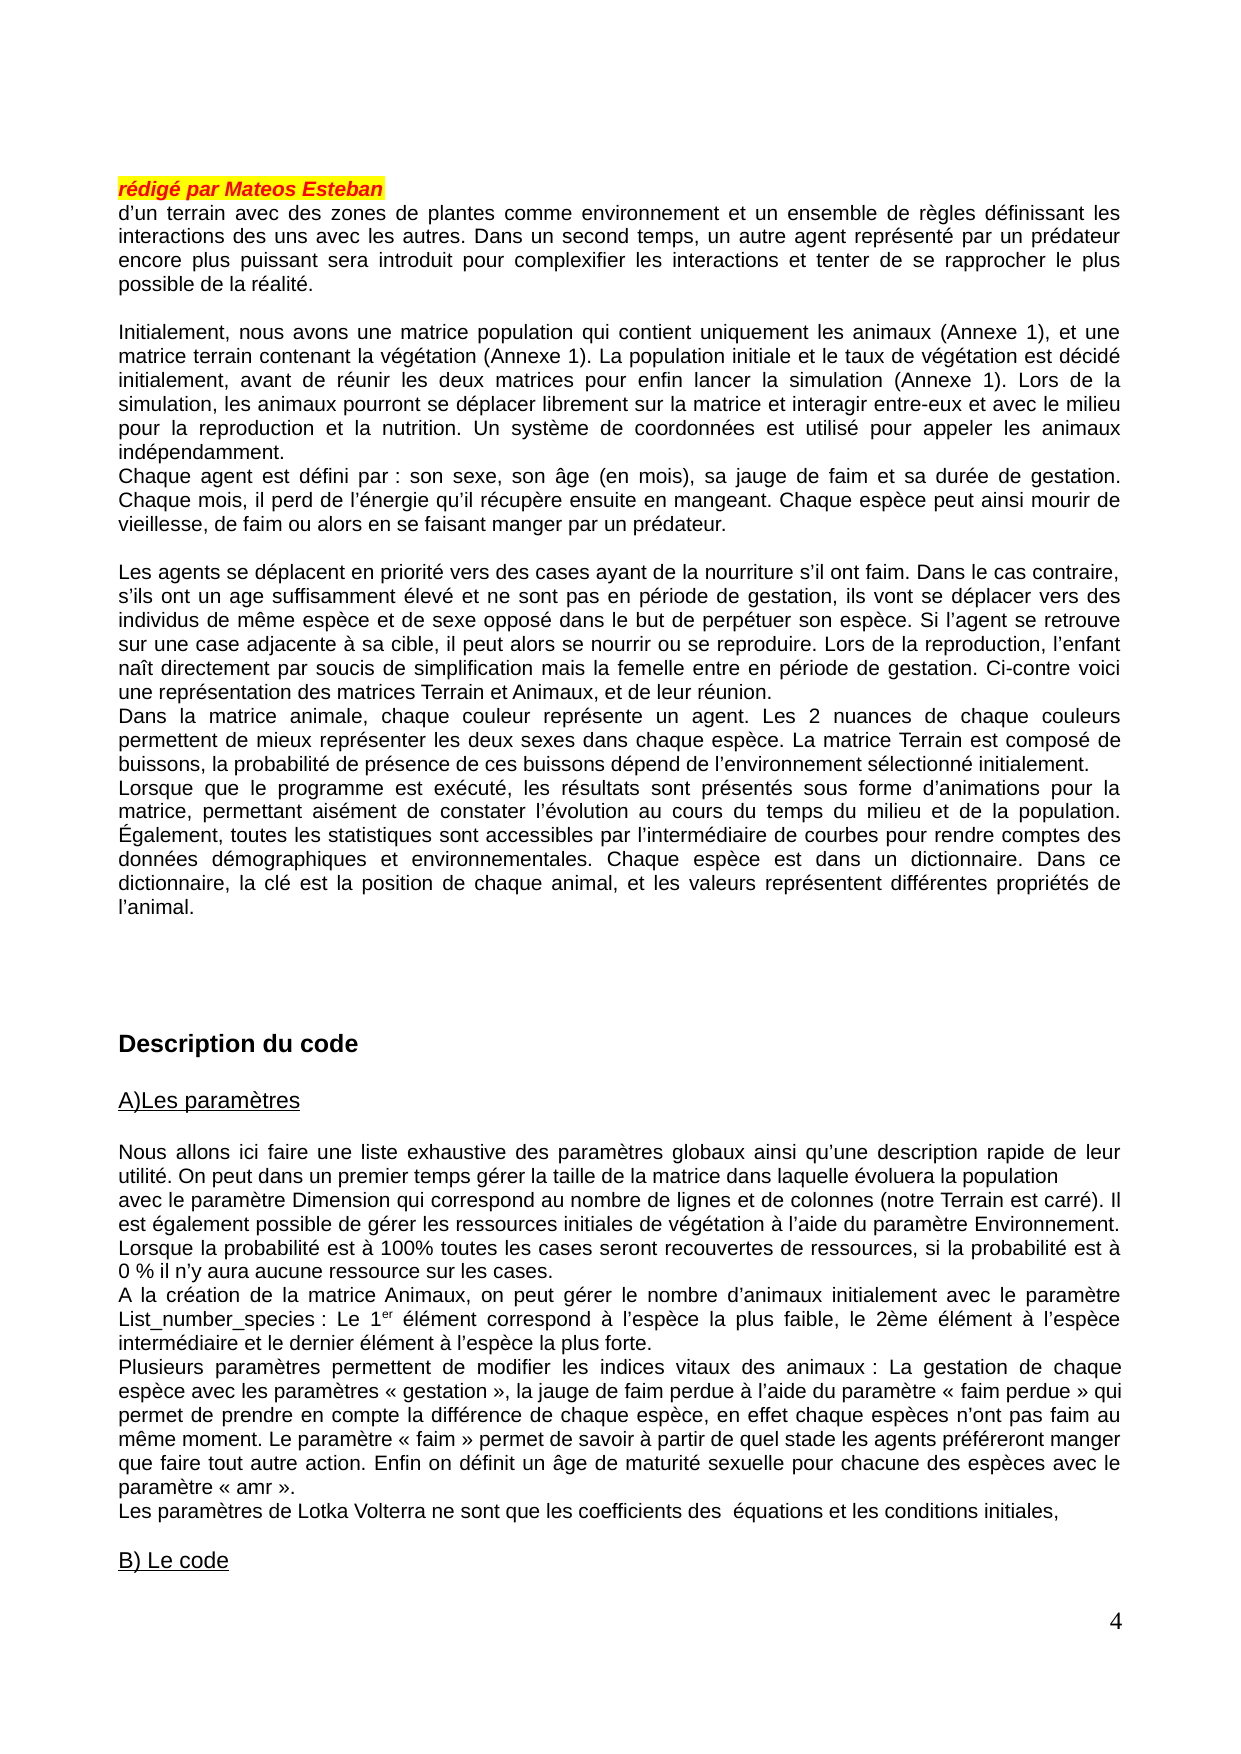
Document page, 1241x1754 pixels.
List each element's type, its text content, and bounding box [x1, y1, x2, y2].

text A)Les paramètres [118, 1087, 1122, 1113]
text avec le paramètre Dimension qui correspond au nombre de lignes et de colonnes (notre Terrain est carré). Il est également possible de gérer les ressources initiales de végétation à l’aide du paramètre Environnement. Lorsque la probabilité est à 100% toutes les cases seront recouvertes de ressources, si la probabilité est à 0 % il n’y aura aucune ressource sur les cases. [118, 1187, 1122, 1283]
text Plusieurs paramètres permettent de modifier les indices vitaux des animaux : La gestation de chaque espèce avec les paramètres « gestation », la jauge de faim perdue à l’aide du paramètre « faim perdue » qui permet de prendre en compte la différence de chaque espèce, en effet chaque espèces n’ont pas faim au même moment. Le paramètre « faim » permet de savoir à partir de quel stade les agents préféreront manger que faire tout autre action. Enfin on définit un âge de maturité sexuelle pour chacune des espèces avec le paramètre « amr ». [118, 1355, 1122, 1499]
text Chaque agent est défini par : son sexe, son âge (en mois), sa jauge de faim et sa durée de gestation. Chaque mois, il perd de l’énergie qu’il récupère ensuite en mangeant. Chaque espèce peut ainsi mourir de vieillesse, de faim ou alors en se faisant manger par un prédateur. [118, 464, 1122, 536]
text Description du code [118, 1029, 1122, 1058]
text Les paramètres de Lotka Volterra ne sont que les coefficients des équations et les conditions initiales, [118, 1499, 1122, 1523]
text B) Le code [118, 1547, 1122, 1573]
text rédigé par Mateos Esteban [118, 176, 1122, 200]
text d’un terrain avec des zones de plantes comme environnement et un ensemble de règles définissant les interactions des uns avec les autres. Dans un second temps, un autre agent représenté par un prédateur encore plus puissant sera introduit pour complexifier les interactions et tenter de se rapprocher le plus possible de la réalité. [118, 200, 1122, 296]
text Lorsque que le programme est exécuté, les résultats sont présentés sous forme d’animations pour la matrice, permettant aisément de constater l’évolution au cours du temps du milieu et de la population. Également, toutes les statistiques sont accessibles par l’intermédiaire de courbes pour rendre comptes des données démographiques et environnementales. Chaque espèce est dans un dictionnaire. Dans ce dictionnaire, la clé est la position de chaque animal, et les valeurs représentent différentes propriétés de l’animal. [118, 775, 1122, 919]
text Nous allons ici faire une liste exhaustive des paramètres globaux ainsi qu’une description rapide de leur utilité. On peut dans un premier temps gérer la taille de la matrice dans laquelle évoluera la population [118, 1139, 1122, 1187]
text A la création de la matrice Animaux, on peut gérer le nombre d’animaux initialement avec le paramètre List_number_species : Le 1er élément correspond à l’espèce la plus faible, le 2ème élément à l’espèce intermédiaire et le dernier élément à l’espèce la plus forte. [118, 1283, 1122, 1355]
text Initialement, nous avons une matrice population qui contient uniquement les animaux (Annexe 1), et une matrice terrain contenant la végétation (Annexe 1). La population initiale et le taux de végétation est décidé initialement, avant de réunir les deux matrices pour enfin lancer la simulation (Annexe 1). Lors de la simulation, les animaux pourront se déplacer librement sur la matrice et interagir entre-eux et avec le milieu pour la reproduction et la nutrition. Un système de coordonnées est utilisé pour appeler les animaux indépendamment. [118, 320, 1122, 464]
text Les agents se déplacent en priorité vers des cases ayant de la nourriture s’il ont faim. Dans le cas contraire, s’ils ont un age suffisamment élevé et ne sont pas en période de gestation, ils vont se déplacer vers des individus de même espèce et de sexe opposé dans le but de perpétuer son espèce. Si l’agent se retrouve sur une case adjacente à sa cible, il peut alors se nourrir ou se reproduire. Lors de la reproduction, l’enfant naît directement par soucis de simplification mais la femelle entre en période de gestation. Ci-contre voici une représentation des matrices Terrain et Animaux, et de leur réunion. [118, 560, 1122, 703]
text Dans la matrice animale, chaque couleur représente un agent. Les 2 nuances de chaque couleurs permettent de mieux représenter les deux sexes dans chaque espèce. La matrice Terrain est composé de buissons, la probabilité de présence de ces buissons dépend de l’environnement sélectionné initialement. [118, 703, 1122, 775]
